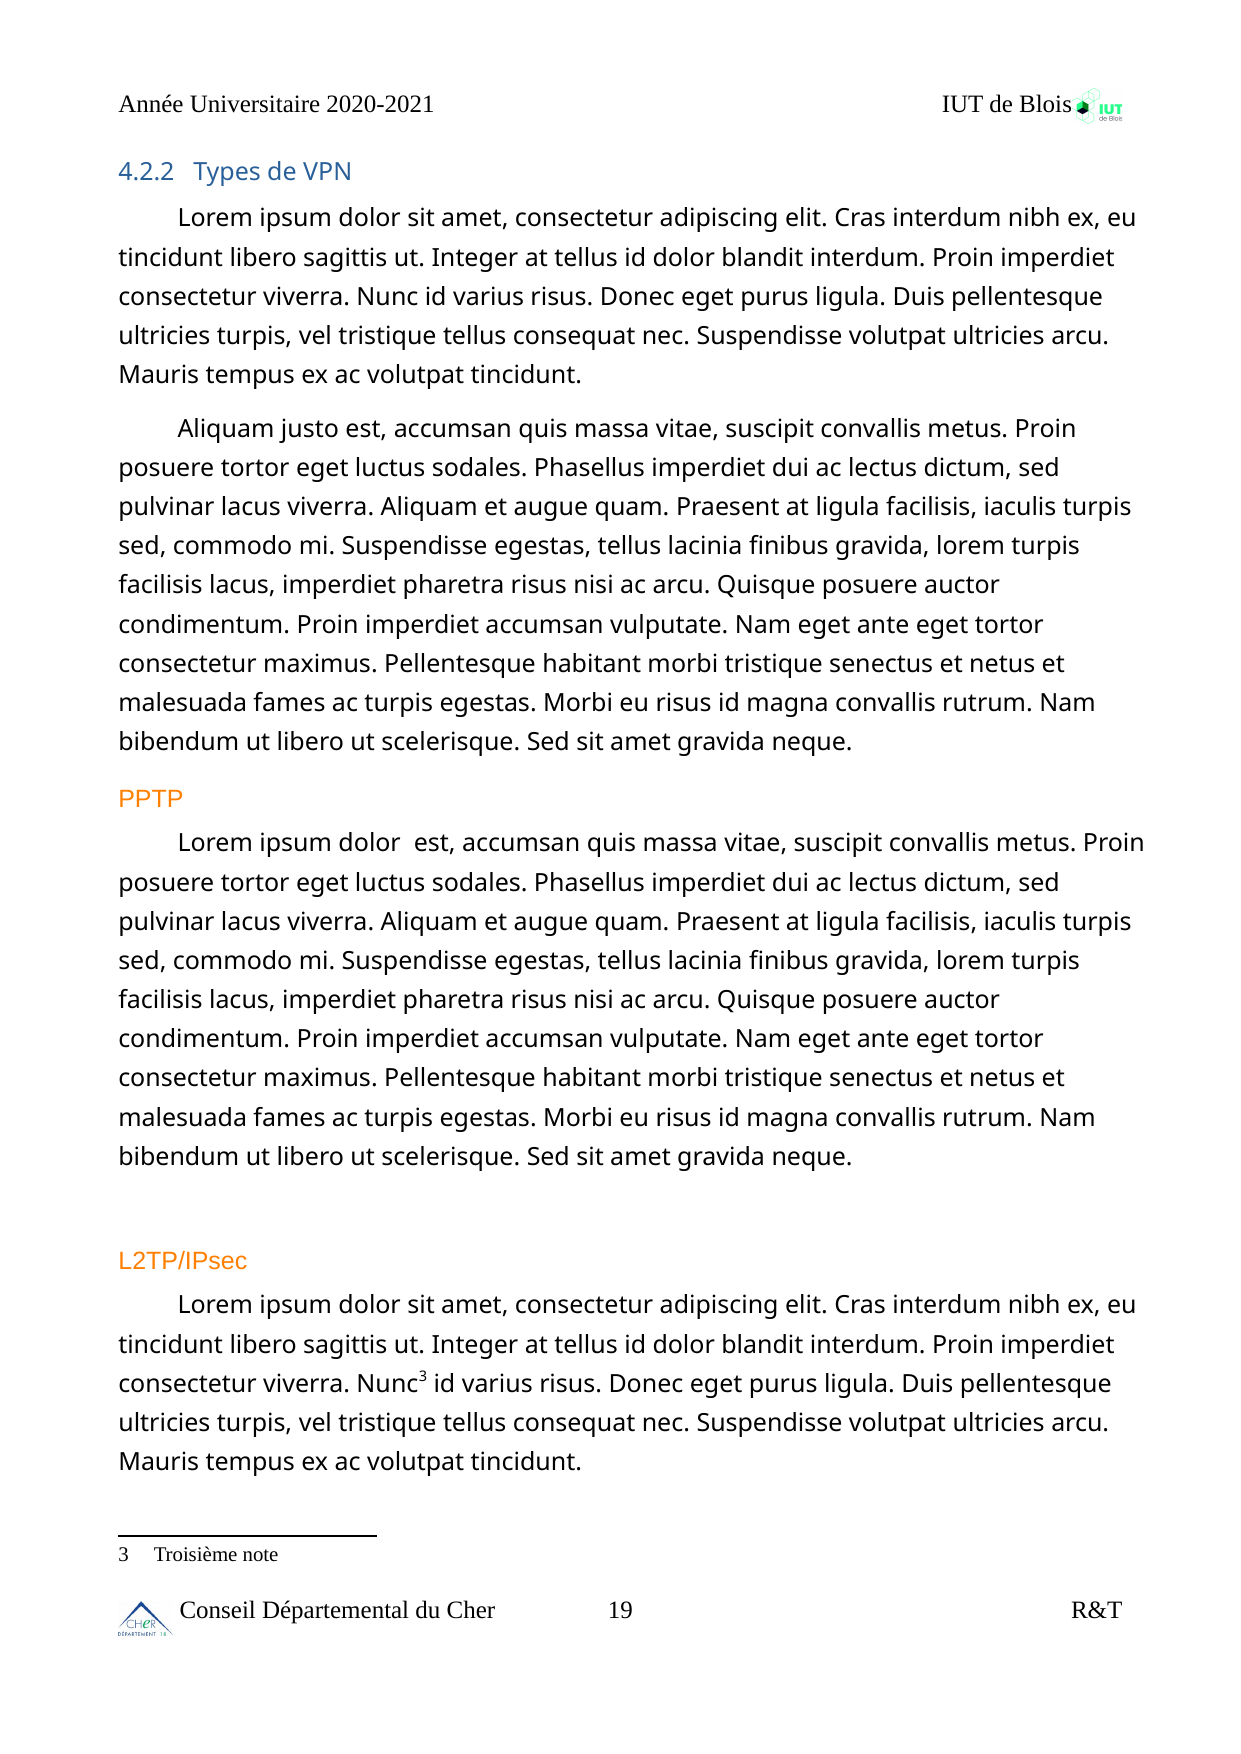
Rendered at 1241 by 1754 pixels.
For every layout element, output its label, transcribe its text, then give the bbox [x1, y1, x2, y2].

text L2TP/IPsec [118, 1246, 1152, 1274]
text Troisième note [118, 1542, 1152, 1566]
picture [118, 1601, 174, 1636]
text PPTP [118, 784, 1152, 812]
text Lorem ipsum dolor est, accumsan quis massa vitae, suscipit convallis metus. Proin posuere tortor eget luctus sodales. Phasellus imperdiet dui ac lectus dictum, sed pulvinar lacus viverra. Aliquam et augue quam. Praesent at ligula facilisis, iaculis turpis sed, commodo mi. Suspendisse egestas, tellus lacinia finibus gravida, lorem turpis facilisis lacus, imperdiet pharetra risus nisi ac arcu. Quisque posuere auctor condimentum. Proin imperdiet accumsan vulputate. Nam eget ante eget tortor consectetur maximus. Pellentesque habitant morbi tristique senectus et netus et malesuada fames ac turpis egestas. Morbi eu risus id magna convallis rutrum. Nam bibendum ut libero ut scelerisque. Sed sit amet gravida neque. [118, 825, 1152, 1172]
text Aliquam justo est, accumsan quis massa vitae, suscipit convallis metus. Proin posuere tortor eget luctus sodales. Phasellus imperdiet dui ac lectus dictum, sed pulvinar lacus viverra. Aliquam et augue quam. Praesent at ligula facilisis, iaculis turpis sed, commodo mi. Suspendisse egestas, tellus lacinia finibus gravida, lorem turpis facilisis lacus, imperdiet pharetra risus nisi ac arcu. Quisque posuere auctor condimentum. Proin imperdiet accumsan vulputate. Nam eget ante eget tortor consectetur maximus. Pellentesque habitant morbi tristique senectus et netus et malesuada fames ac turpis egestas. Morbi eu risus id magna convallis rutrum. Nam bibendum ut libero ut scelerisque. Sed sit amet gravida neque. [118, 410, 1152, 758]
subtitle Types de VPN [118, 153, 1152, 187]
text Lorem ipsum dolor sit amet, consectetur adipiscing elit. Cras interdum nibh ex, eu tincidunt libero sagittis ut. Integer at tellus id dolor blandit interdum. Proin imperdiet consectetur viverra. Nunc id varius risus. Donec eget purus ligula. Duis pellentesque ultricies turpis, vel tristique tellus consequat nec. Suspendisse volutpat ultricies arcu. Mauris tempus ex ac volutpat tincidunt. [118, 1287, 1152, 1478]
picture [1071, 88, 1123, 124]
text Lorem ipsum dolor sit amet, consectetur adipiscing elit. Cras interdum nibh ex, eu tincidunt libero sagittis ut. Integer at tellus id dolor blandit interdum. Proin imperdiet consectetur viverra. Nunc id varius risus. Donec eget purus ligula. Duis pellentesque ultricies turpis, vel tristique tellus consequat nec. Suspendisse volutpat ultricies arcu. Mauris tempus ex ac volutpat tincidunt. [118, 200, 1152, 391]
